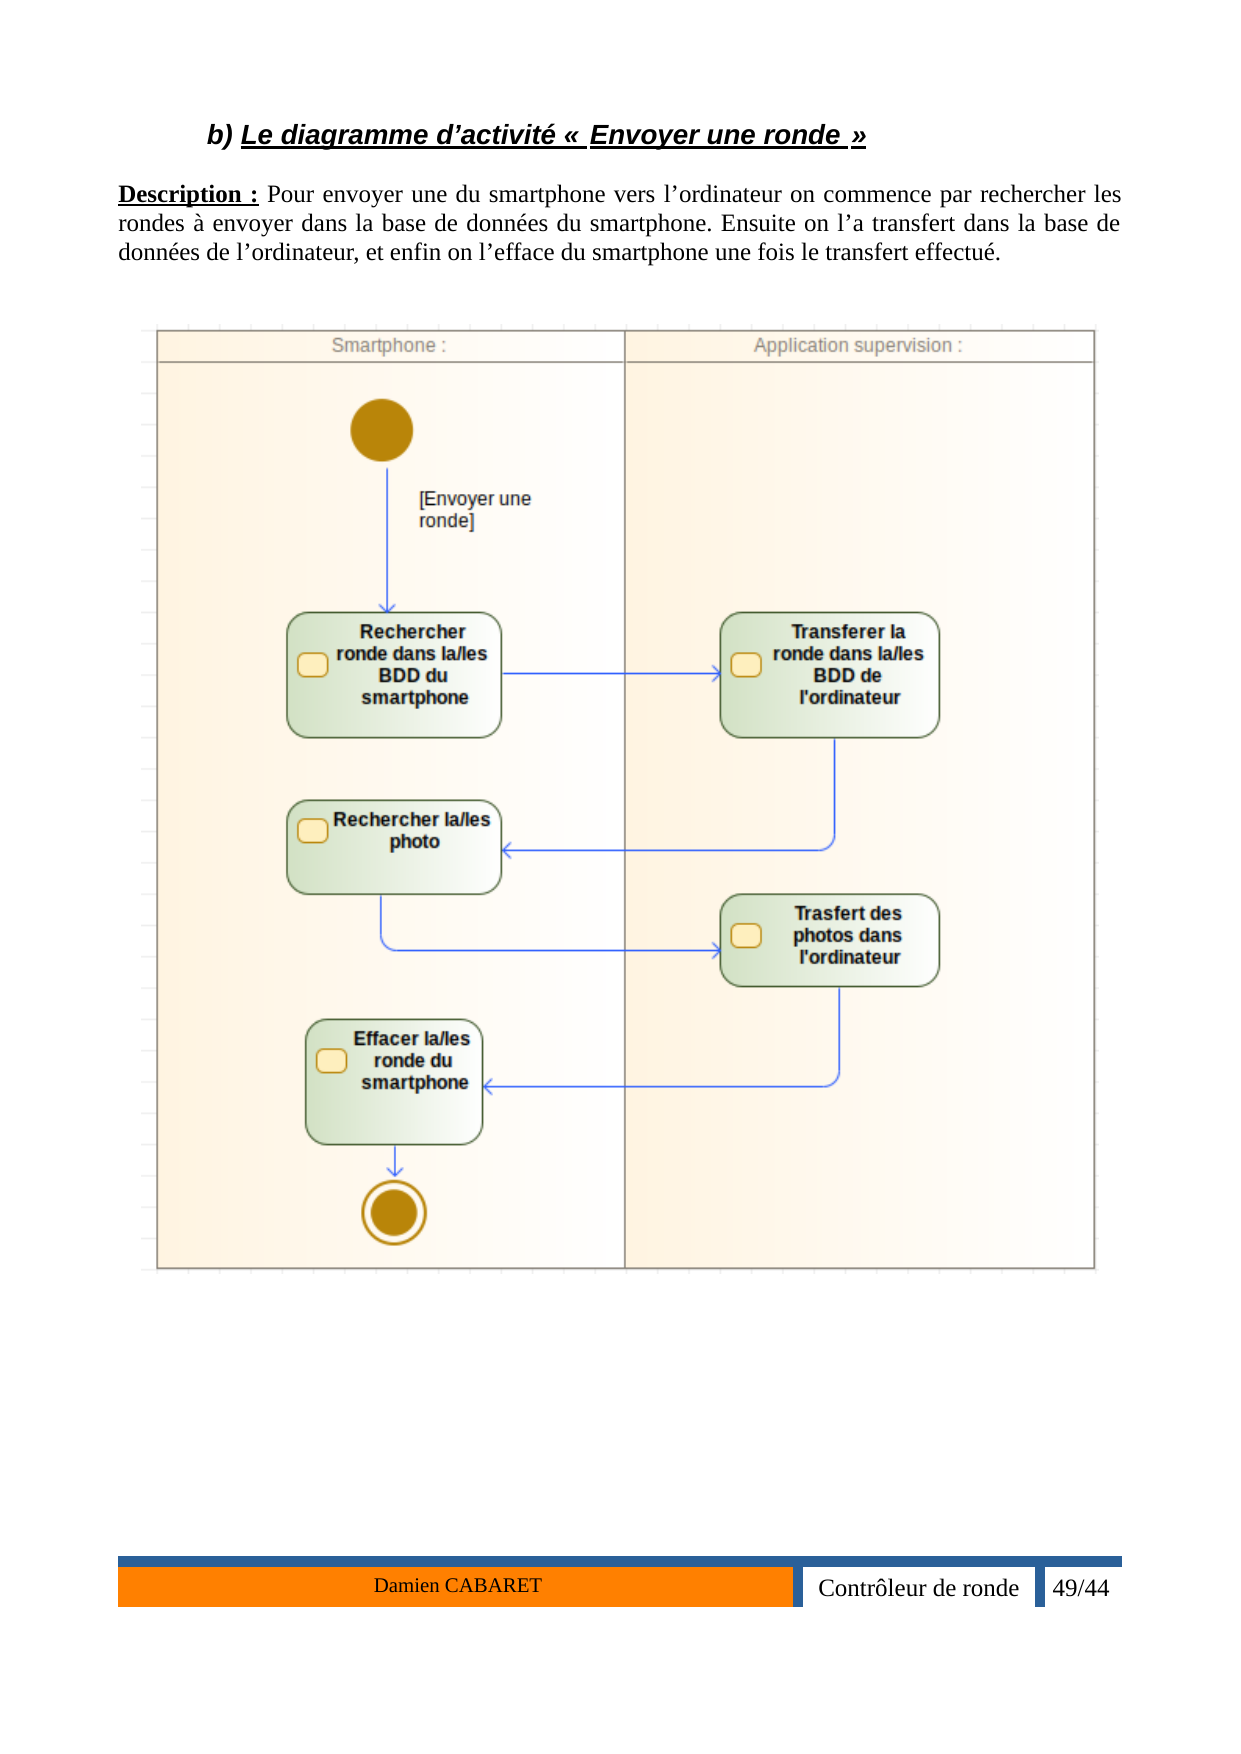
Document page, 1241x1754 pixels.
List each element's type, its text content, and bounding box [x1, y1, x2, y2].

subtitle Le diagramme d’activité « Envoyer une ronde » [118, 118, 1122, 150]
text Description : Pour envoyer une du smartphone vers l’ordinateur on commence par rechercher les rondes à envoyer dans la base de données du smartphone. Ensuite on l’a transfert dans la base de données de l’ordinateur, et enfin on l’efface du smartphone une fois le transfert effectué. [118, 179, 1122, 266]
picture [141, 324, 1099, 1274]
